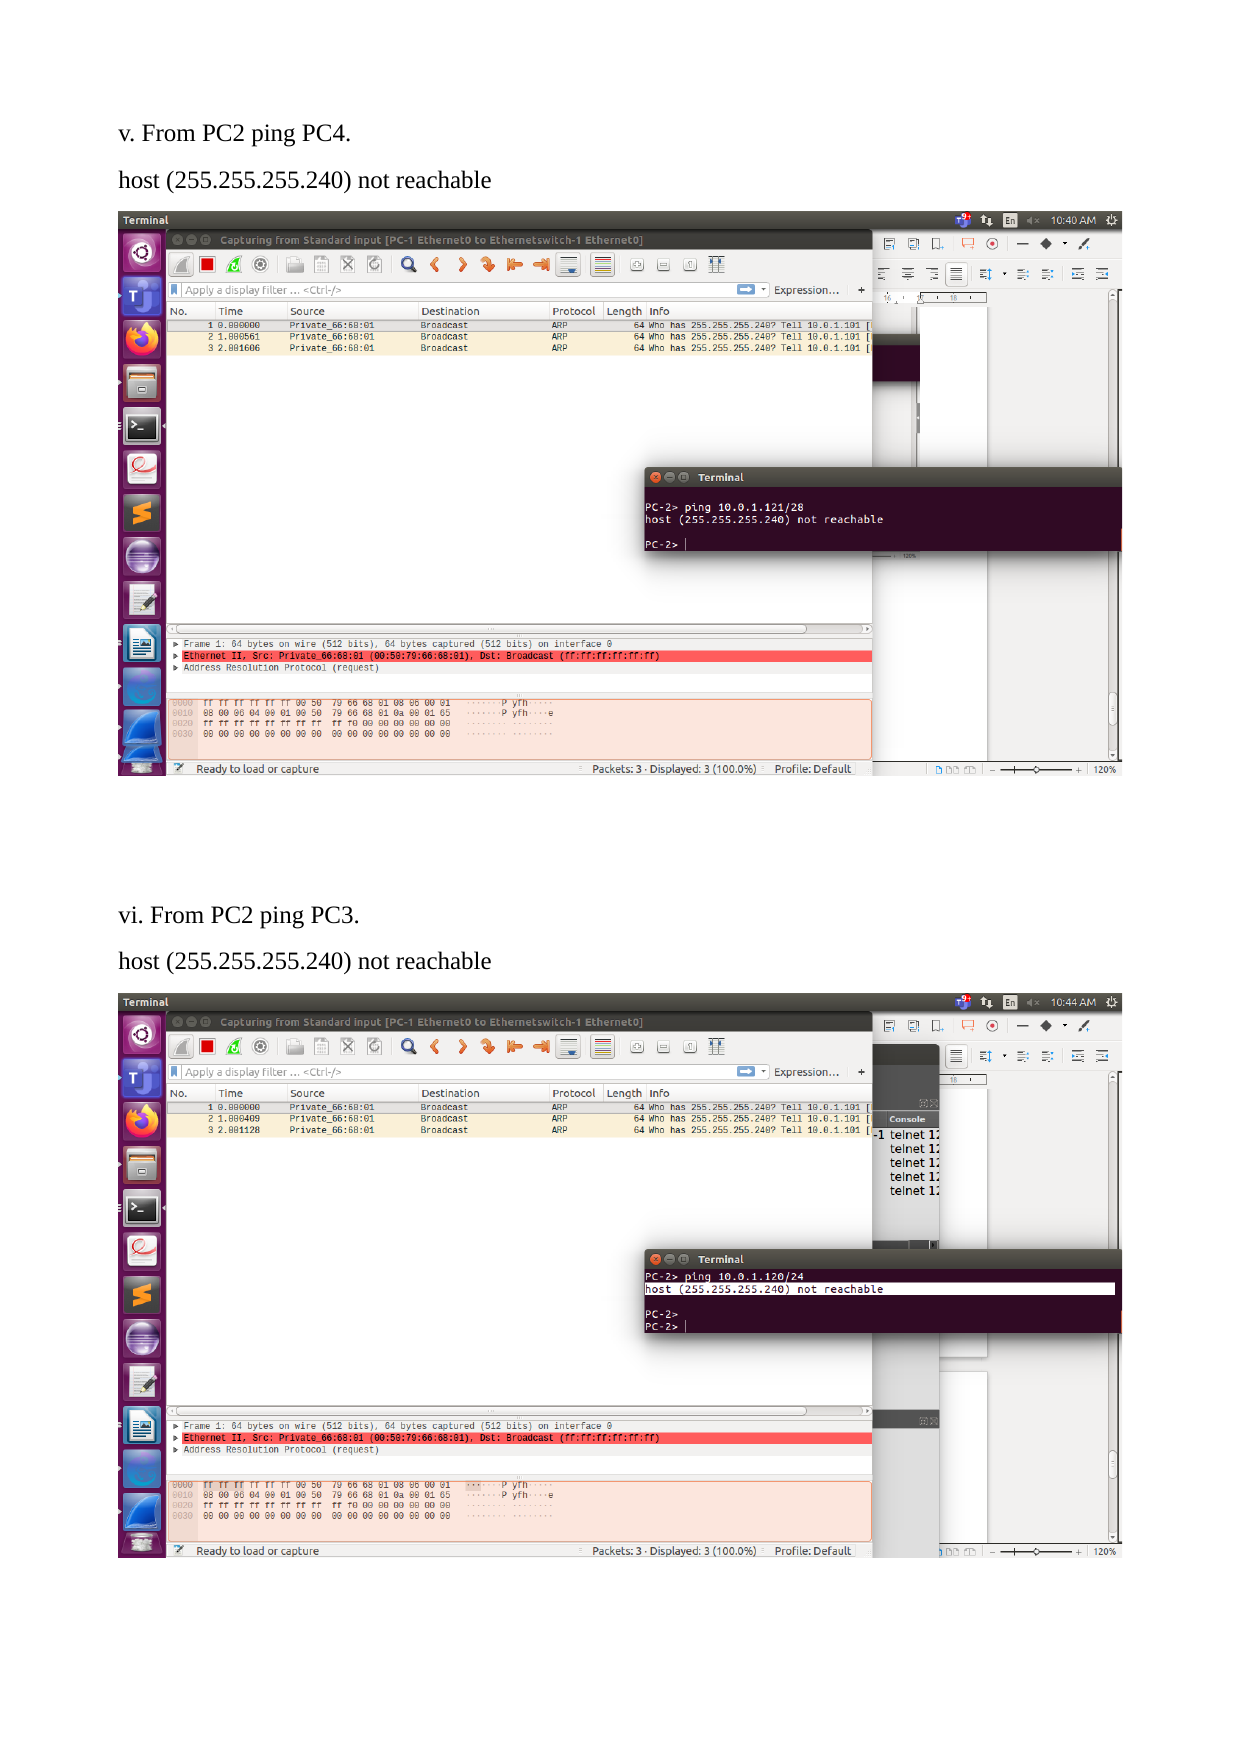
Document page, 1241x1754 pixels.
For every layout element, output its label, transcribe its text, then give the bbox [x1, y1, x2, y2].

text host (255.255.255.240) not reachable [118, 946, 1122, 975]
text vi. From PC2 ping PC3. [118, 900, 1122, 928]
text v. From PC2 ping PC4. [118, 118, 1122, 147]
text host (255.255.255.240) not reachable [118, 165, 1122, 194]
picture [118, 211, 1123, 776]
picture [118, 993, 1123, 1558]
